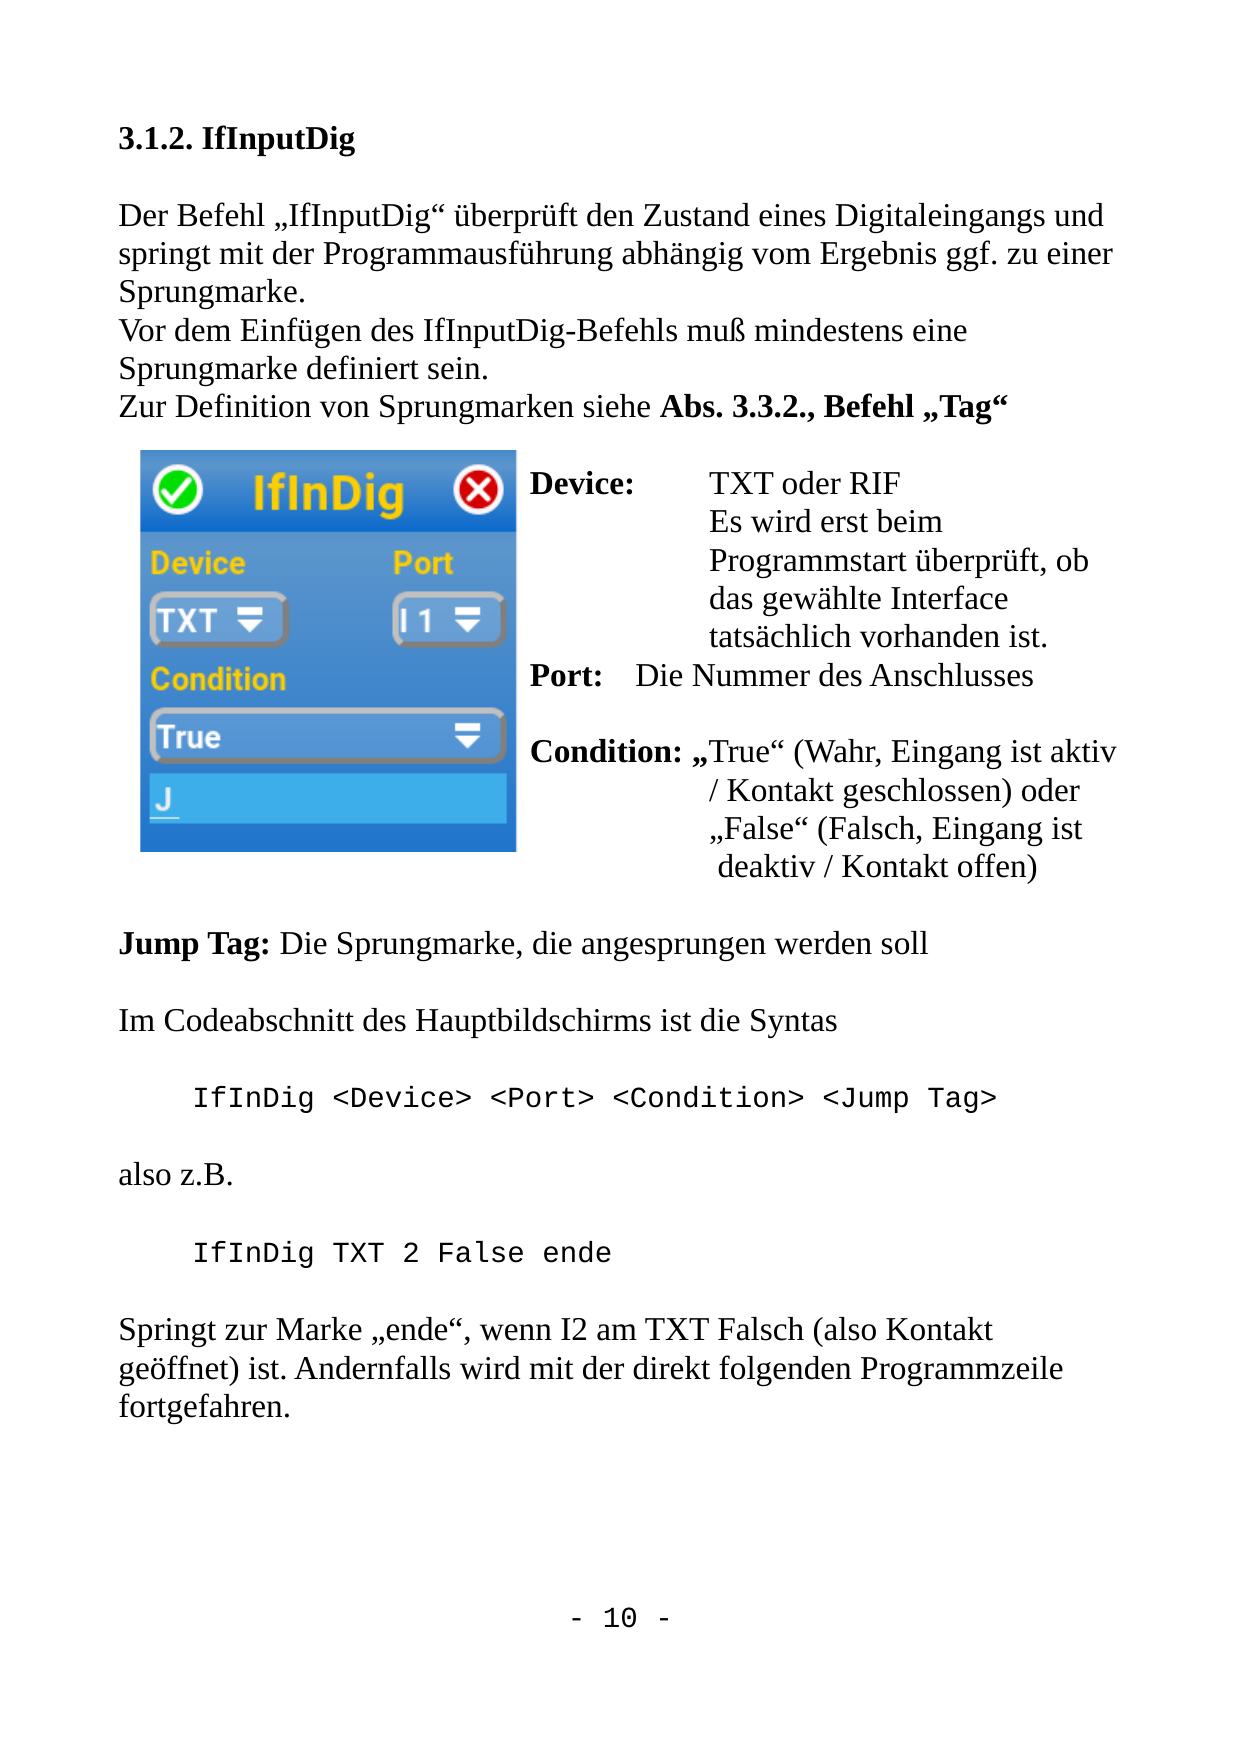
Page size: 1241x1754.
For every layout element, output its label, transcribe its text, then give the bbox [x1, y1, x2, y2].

picture [139, 450, 518, 852]
text Vor dem Einfügen des IfInputDig-Befehls muß mindestens eine Sprungmarke definiert sein. [118, 310, 1122, 386]
text Der Befehl „IfInputDig“ überprüft den Zustand eines Digitaleingangs und springt mit der Programmausführung abhängig vom Ergebnis ggf. zu einer Sprungmarke. [118, 195, 1122, 310]
text Device: TXT oder RIF [518, 463, 1122, 501]
text [118, 501, 139, 655]
text 3.1.2. IfInputDig [118, 118, 1122, 156]
text Port: Die Nummer des Anschlusses [518, 655, 1122, 693]
text IfInDig <Device> <Port> <Condition> <Jump Tag> [118, 1076, 1122, 1116]
text IfInDig TXT 2 False ende [118, 1231, 1122, 1271]
text [118, 655, 139, 693]
text Es wird erst beim Programmstart überprüft, ob das gewählte Interface tatsächlich vorhanden ist. [518, 501, 1122, 655]
text also z.B. [118, 1155, 1122, 1193]
text Zur Definition von Sprungmarken siehe Abs. 3.3.2., Befehl „Tag“ [118, 386, 1122, 425]
text Im Codeabschnitt des Hauptbildschirms ist die Syntas [118, 1000, 1122, 1038]
text [118, 463, 139, 501]
text Condition: „True“ (Wahr, Eingang ist aktiv / Kontakt geschlossen) oder „False“ (Falsch, Eingang ist deaktiv / Kontakt offen) [118, 731, 1122, 885]
text Springt zur Marke „ende“, wenn I2 am TXT Falsch (also Kontakt geöffnet) ist. Andernfalls wird mit der direkt folgenden Programmzeile fortgefahren. [118, 1309, 1122, 1424]
text Jump Tag: Die Sprungmarke, die angesprungen werden soll [118, 923, 1122, 961]
